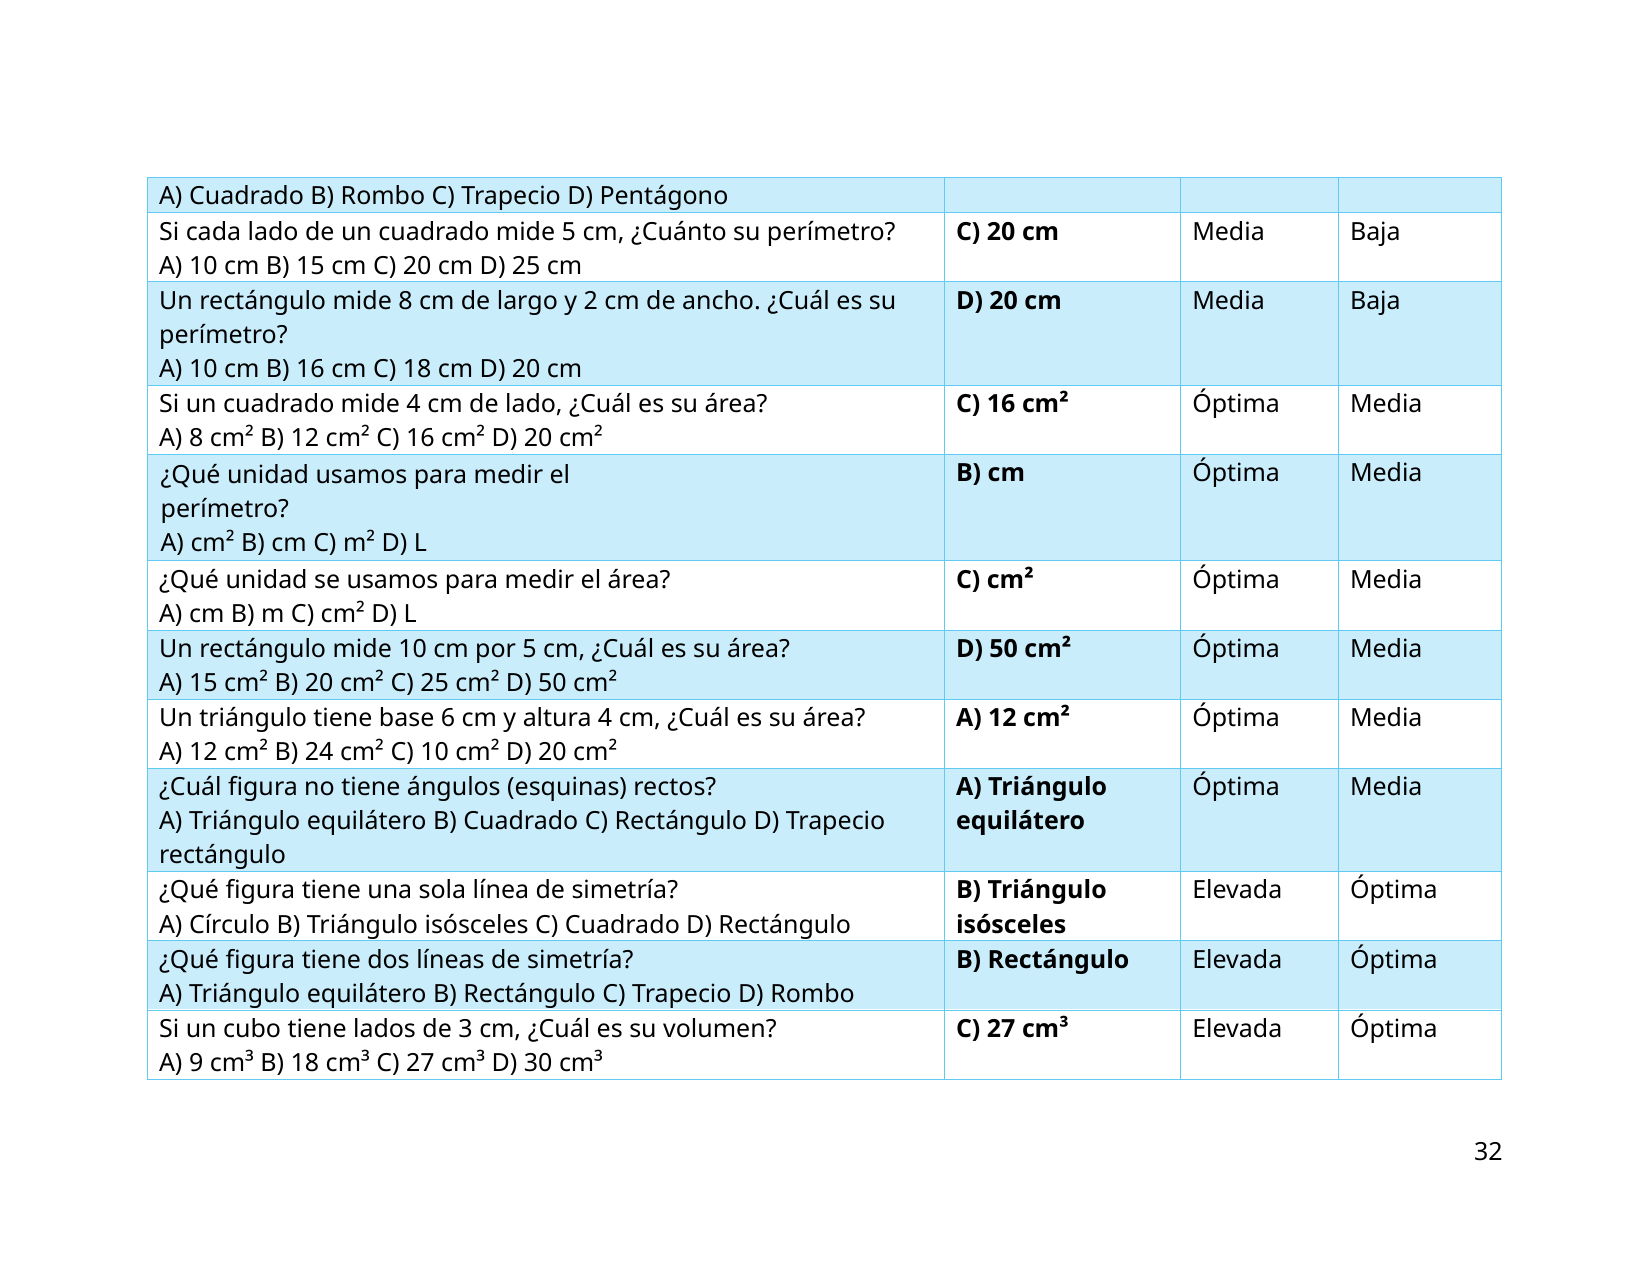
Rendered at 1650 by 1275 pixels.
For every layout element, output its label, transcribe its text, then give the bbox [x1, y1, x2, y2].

table_cell C) 16 cm² [945, 386, 1180, 454]
table_cell Óptima [1339, 872, 1501, 940]
table_cell B) Rectángulo [945, 941, 1180, 1009]
table_cell C) 27 cm³ [945, 1011, 1180, 1079]
table_cell D) 20 cm [945, 282, 1180, 385]
table_cell Óptima [1181, 455, 1338, 560]
table_cell Elevada [1181, 872, 1338, 940]
table_cell [664, 455, 944, 560]
table_cell Media [1339, 386, 1501, 454]
table_cell Óptima [1339, 1011, 1501, 1079]
table_cell Óptima [1181, 561, 1338, 629]
table_cell Óptima [1181, 386, 1338, 454]
table_cell Media [1181, 213, 1338, 281]
table_cell Media [1181, 282, 1338, 385]
table_cell [148, 455, 159, 560]
table_cell C) cm² [945, 561, 1180, 629]
table_cell Media [1339, 769, 1501, 871]
table_cell Un rectángulo mide 10 cm por 5 cm, ¿Cuál es su área? A) 15 cm² B) 20 cm² C) 25 cm² D) 50 cm² [148, 631, 944, 699]
table_cell Media [1339, 631, 1501, 699]
table_header ¿Qué unidad usamos para medir el perímetro? A) cm² B) cm C) m² D) L [159, 455, 664, 560]
table_cell Elevada [1181, 941, 1338, 1009]
table_cell [1339, 178, 1501, 212]
table_cell Si cada lado de un cuadrado mide 5 cm, ¿Cuánto su perímetro? A) 10 cm B) 15 cm C) 20 cm D) 25 cm [148, 213, 944, 281]
table_cell Óptima [1181, 631, 1338, 699]
table_cell D) 50 cm² [945, 631, 1180, 699]
table_cell B) Triángulo isósceles [945, 872, 1180, 940]
table_cell A) 12 cm² [945, 700, 1180, 768]
table_cell Elevada [1181, 1011, 1338, 1079]
table_cell Óptima [1339, 941, 1501, 1009]
table_cell C) 20 cm [945, 213, 1180, 281]
table_cell A) Triángulo equilátero [945, 769, 1180, 871]
table_cell ¿Qué unidad se usamos para medir el área? A) cm B) m C) cm² D) L [148, 561, 944, 629]
table_cell ¿Qué figura tiene dos líneas de simetría? A) Triángulo equilátero B) Rectángulo C) Trapecio D) Rombo [148, 941, 944, 1009]
table_cell Baja [1339, 213, 1501, 281]
table_cell Media [1339, 561, 1501, 629]
table_cell Un triángulo tiene base 6 cm y altura 4 cm, ¿Cuál es su área? A) 12 cm² B) 24 cm² C) 10 cm² D) 20 cm² [148, 700, 944, 768]
table_cell Óptima [1181, 769, 1338, 871]
table_cell Si un cubo tiene lados de 3 cm, ¿Cuál es su volumen? A) 9 cm³ B) 18 cm³ C) 27 cm³ D) 30 cm³ [148, 1011, 944, 1079]
table_cell Óptima [1181, 700, 1338, 768]
table_cell B) cm [945, 455, 1180, 560]
table_cell Media [1339, 700, 1501, 768]
table_cell A) Cuadrado B) Rombo C) Trapecio D) Pentágono [148, 178, 944, 212]
table_cell Un rectángulo mide 8 cm de largo y 2 cm de ancho. ¿Cuál es su perímetro? A) 10 cm B) 16 cm C) 18 cm D) 20 cm [148, 282, 944, 385]
table_cell ¿Qué figura tiene una sola línea de simetría? A) Círculo B) Triángulo isósceles C) Cuadrado D) Rectángulo [148, 872, 944, 940]
table_cell [945, 178, 1180, 212]
table_cell Baja [1339, 282, 1501, 385]
table_cell ¿Cuál figura no tiene ángulos (esquinas) rectos? A) Triángulo equilátero B) Cuadrado C) Rectángulo D) Trapecio rectángulo [148, 769, 944, 871]
table_cell Si un cuadrado mide 4 cm de lado, ¿Cuál es su área? A) 8 cm² B) 12 cm² C) 16 cm² D) 20 cm² [148, 386, 944, 454]
table_cell Media [1339, 455, 1501, 560]
table_cell [1181, 178, 1338, 212]
